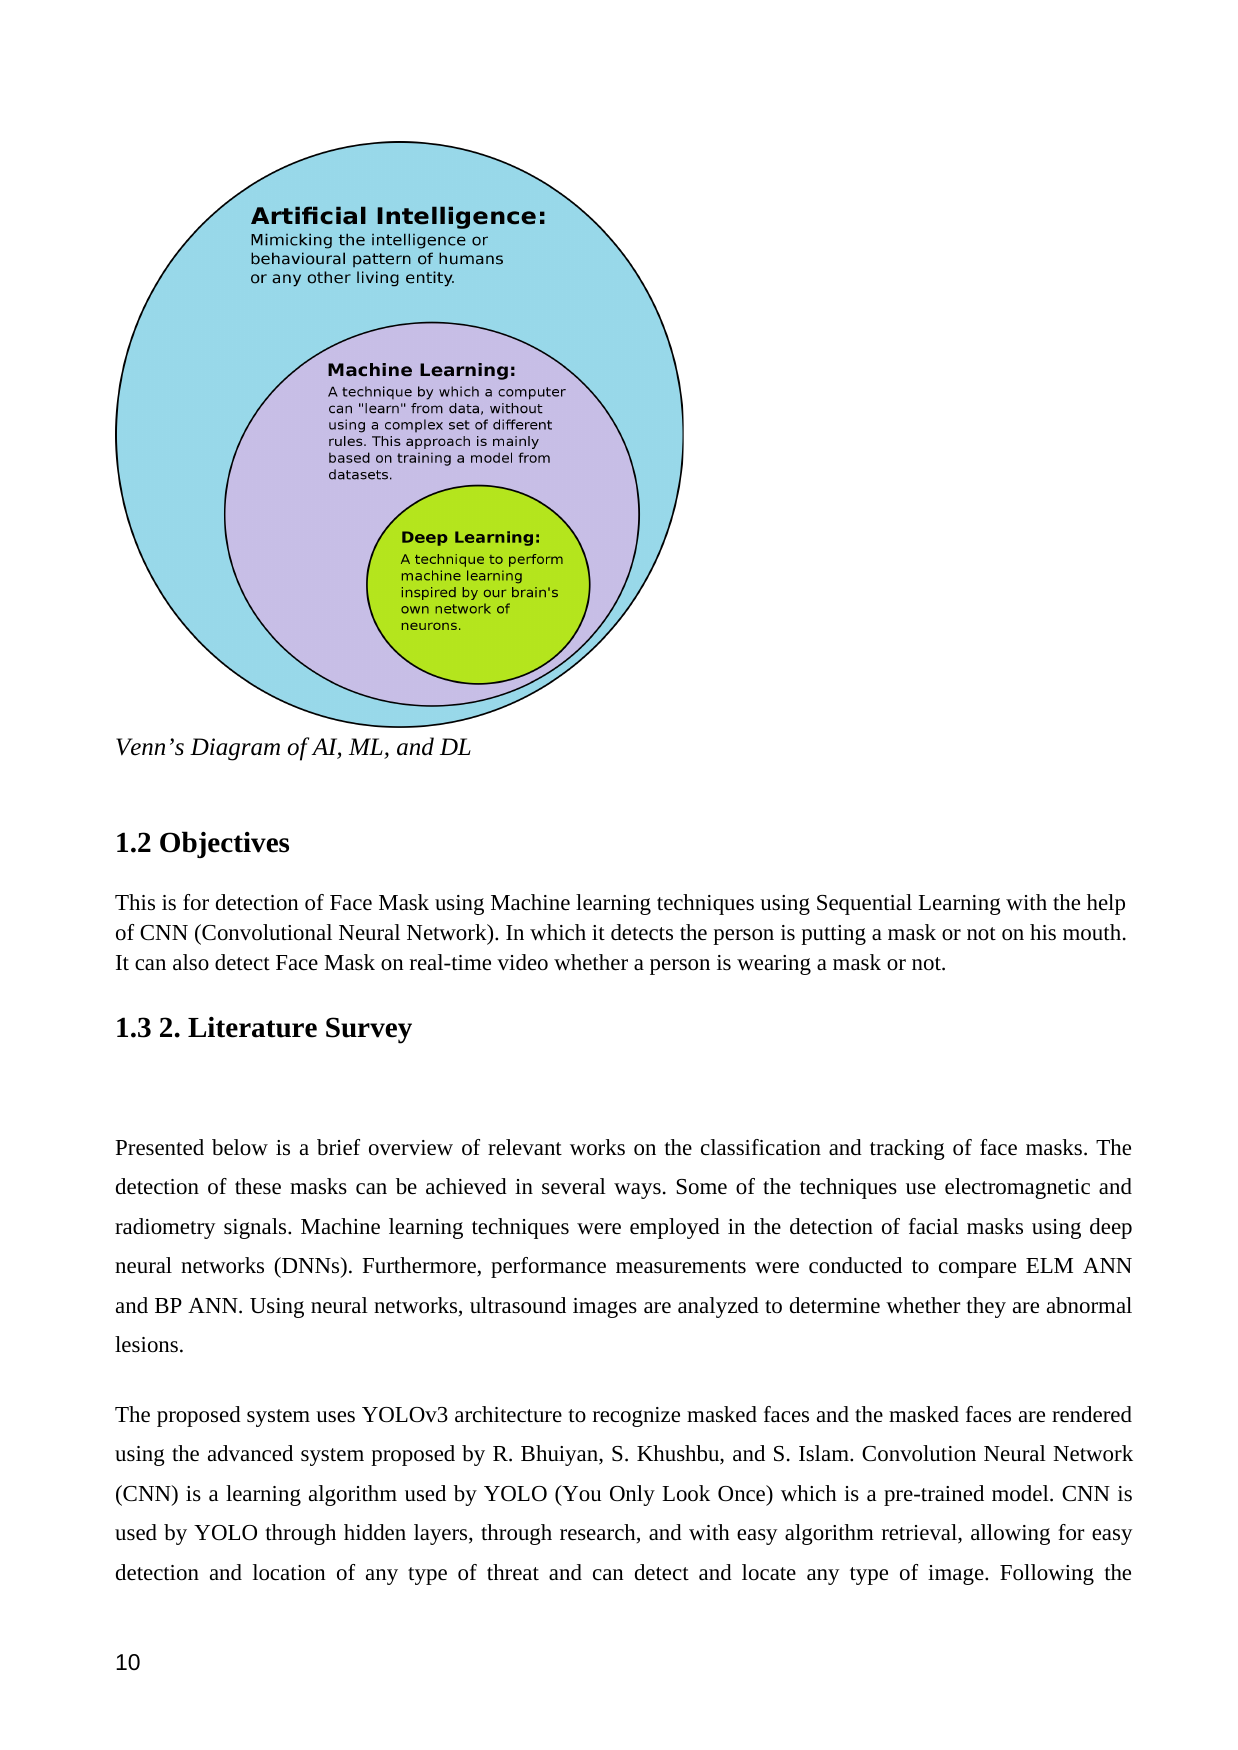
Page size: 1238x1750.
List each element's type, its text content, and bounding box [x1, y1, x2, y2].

subtitle 1.2 Objectives [115, 825, 1133, 859]
text Presented below is a brief overview of relevant works on the classification and tracking of face masks. The detection of these masks can be achieved in several ways. Some of the techniques use electromagnetic and radiometry signals. Machine learning techniques were employed in the detection of facial masks using deep neural networks (DNNs). Furthermore, performance measurements were conducted to compare ELM ANN and BP ANN. Using neural networks, ultrasound images are analyzed to determine whether they are abnormal lesions. [115, 1134, 1135, 1358]
text The proposed system uses YOLOv3 architecture to recognize masked faces and the masked faces are rendered using the advanced system proposed by R. Bhuiyan, S. Khushbu, and S. Islam. Convolution Neural Network (CNN) is a learning algorithm used by YOLO (You Only Look Once) which is a pre-trained model. CNN is used by YOLO through hidden layers, through research, and with easy algorithm retrieval, allowing for easy detection and location of any type of threat and can detect and locate any type of image. Following the [115, 1401, 1135, 1585]
text Venn’s Diagram of AI, ML, and DL [115, 732, 1133, 761]
text This is for detection of Face Mask using Machine learning techniques using Sequential Learning with the help of CNN (Convolutional Neural Network). In which it detects the person is putting a mask or not on his mouth. It can also detect Face Mask on real-time video whether a person is wearing a mask or not. [115, 889, 1133, 976]
picture [115, 141, 684, 728]
subtitle 1.3 2. Literature Survey [115, 1010, 1135, 1043]
